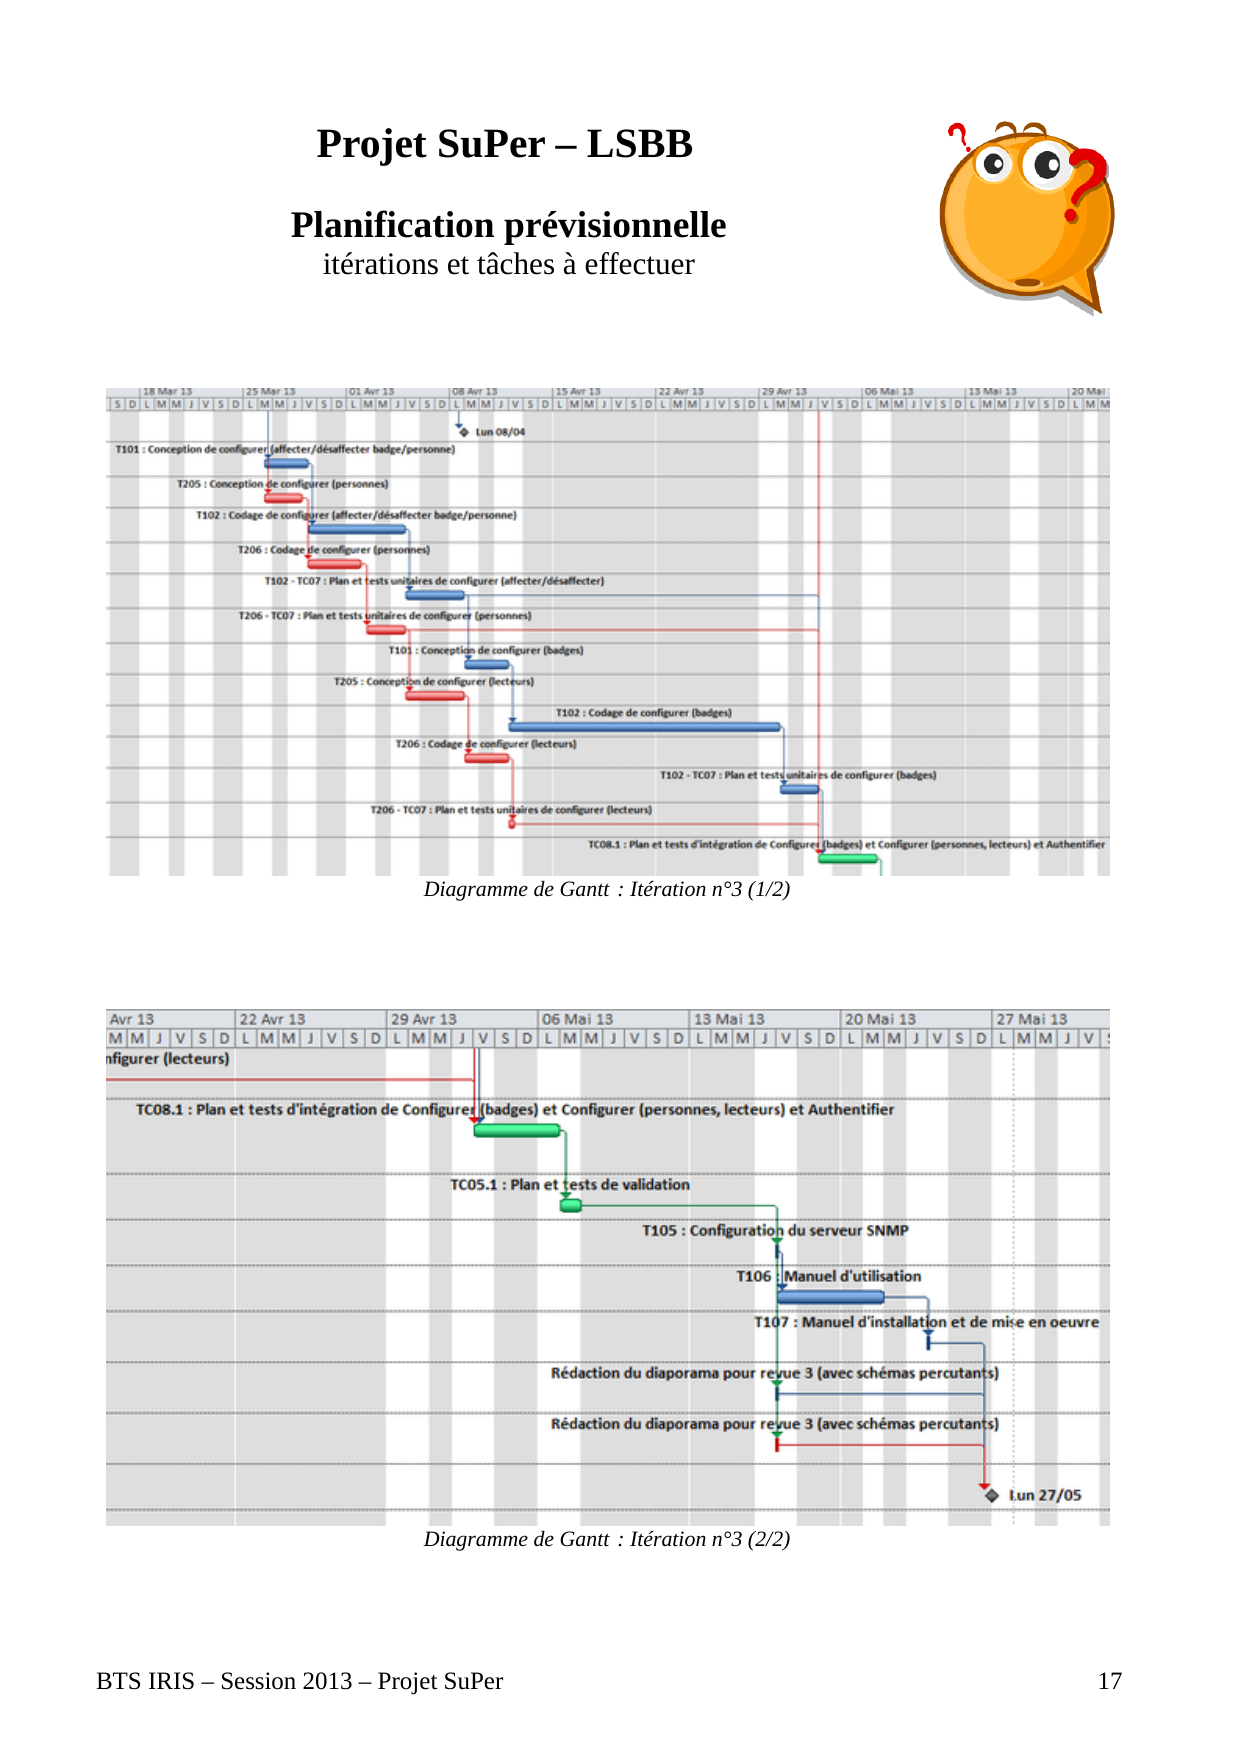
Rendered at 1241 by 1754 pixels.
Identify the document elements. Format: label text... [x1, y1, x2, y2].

text Diagramme de Gantt : Itération n°3 (1/2) [94, 389, 1122, 901]
picture [106, 1009, 1110, 1526]
text itérations et tâches à effectuer [94, 245, 923, 281]
text Projet SuPer – LSBB [94, 118, 1122, 166]
text Planification prévisionnelle [94, 202, 923, 245]
text Diagramme de Gantt : Itération n°3 (2/2) [94, 1009, 1122, 1551]
picture [923, 119, 1120, 317]
picture [106, 388, 1110, 876]
